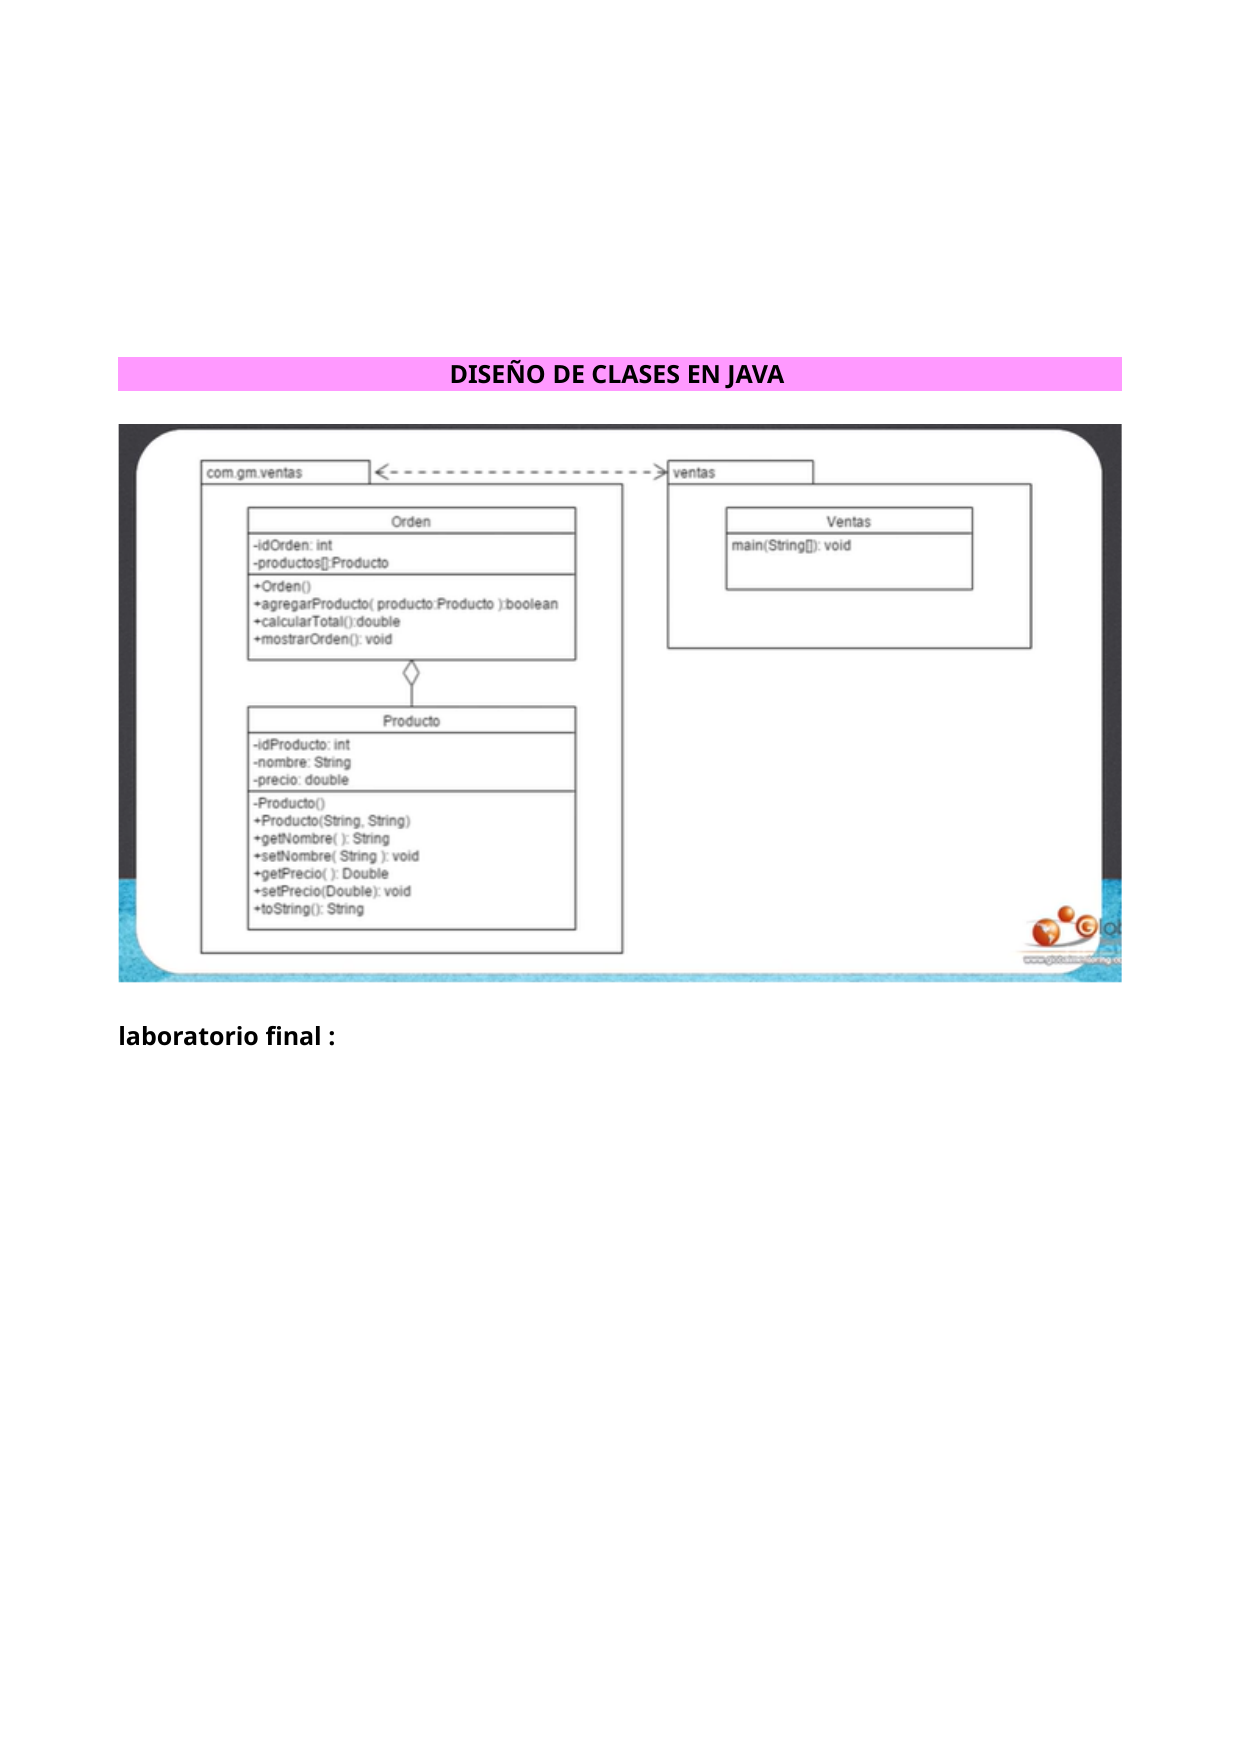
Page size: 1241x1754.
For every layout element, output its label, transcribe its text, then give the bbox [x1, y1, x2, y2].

text laboratorio final : [118, 1018, 1122, 1052]
text DISEÑO DE CLASES EN JAVA [118, 357, 1122, 391]
picture [118, 424, 1122, 984]
